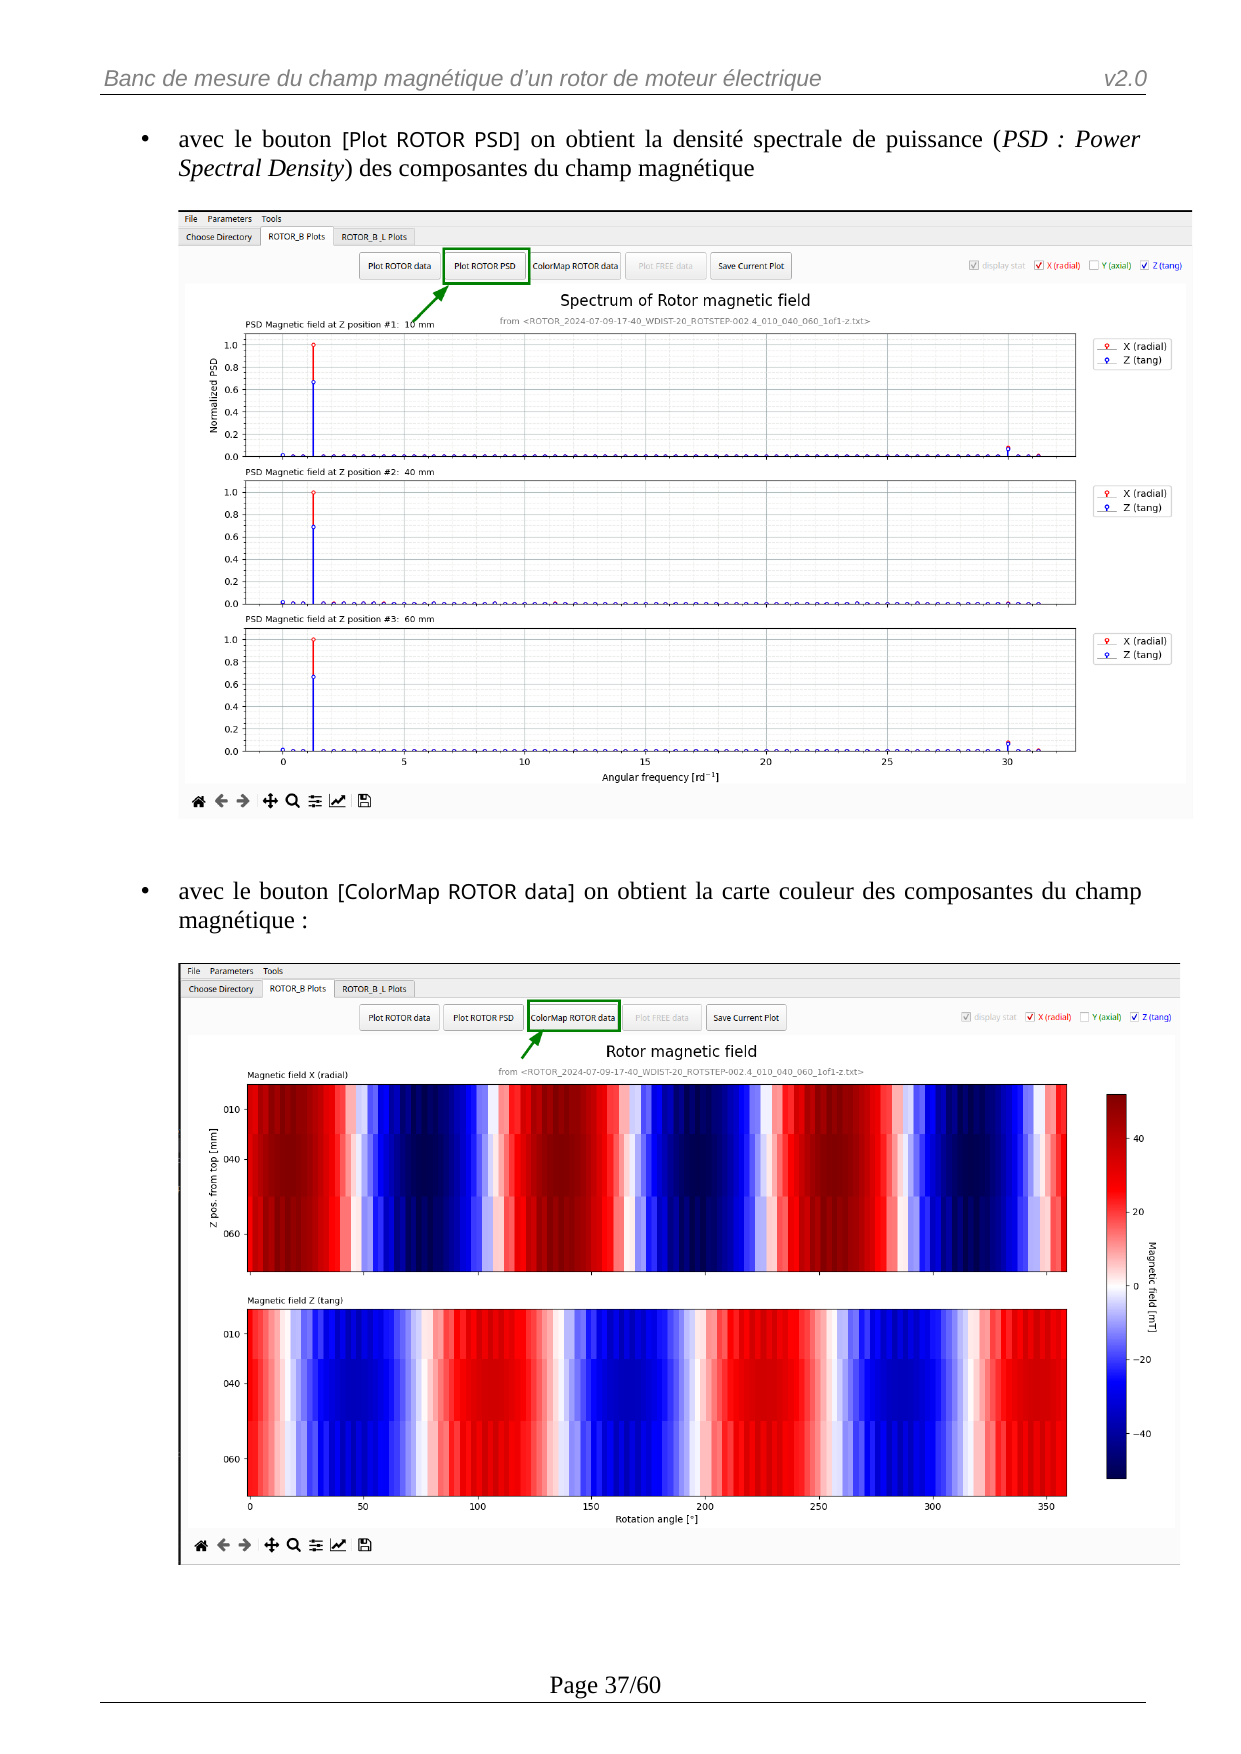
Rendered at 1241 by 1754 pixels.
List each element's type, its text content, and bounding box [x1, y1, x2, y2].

list avec le bouton [Plot ROTOR PSD] on obtient la densité spectrale de puissance (PSD : Power Spectral Density) des composantes du champ magnétique [141, 124, 1143, 876]
picture [178, 963, 1181, 1565]
picture [178, 210, 1193, 819]
list avec le bouton [ColorMap ROTOR data] on obtient la carte couleur des composantes du champ magnétique : [141, 876, 1143, 1593]
